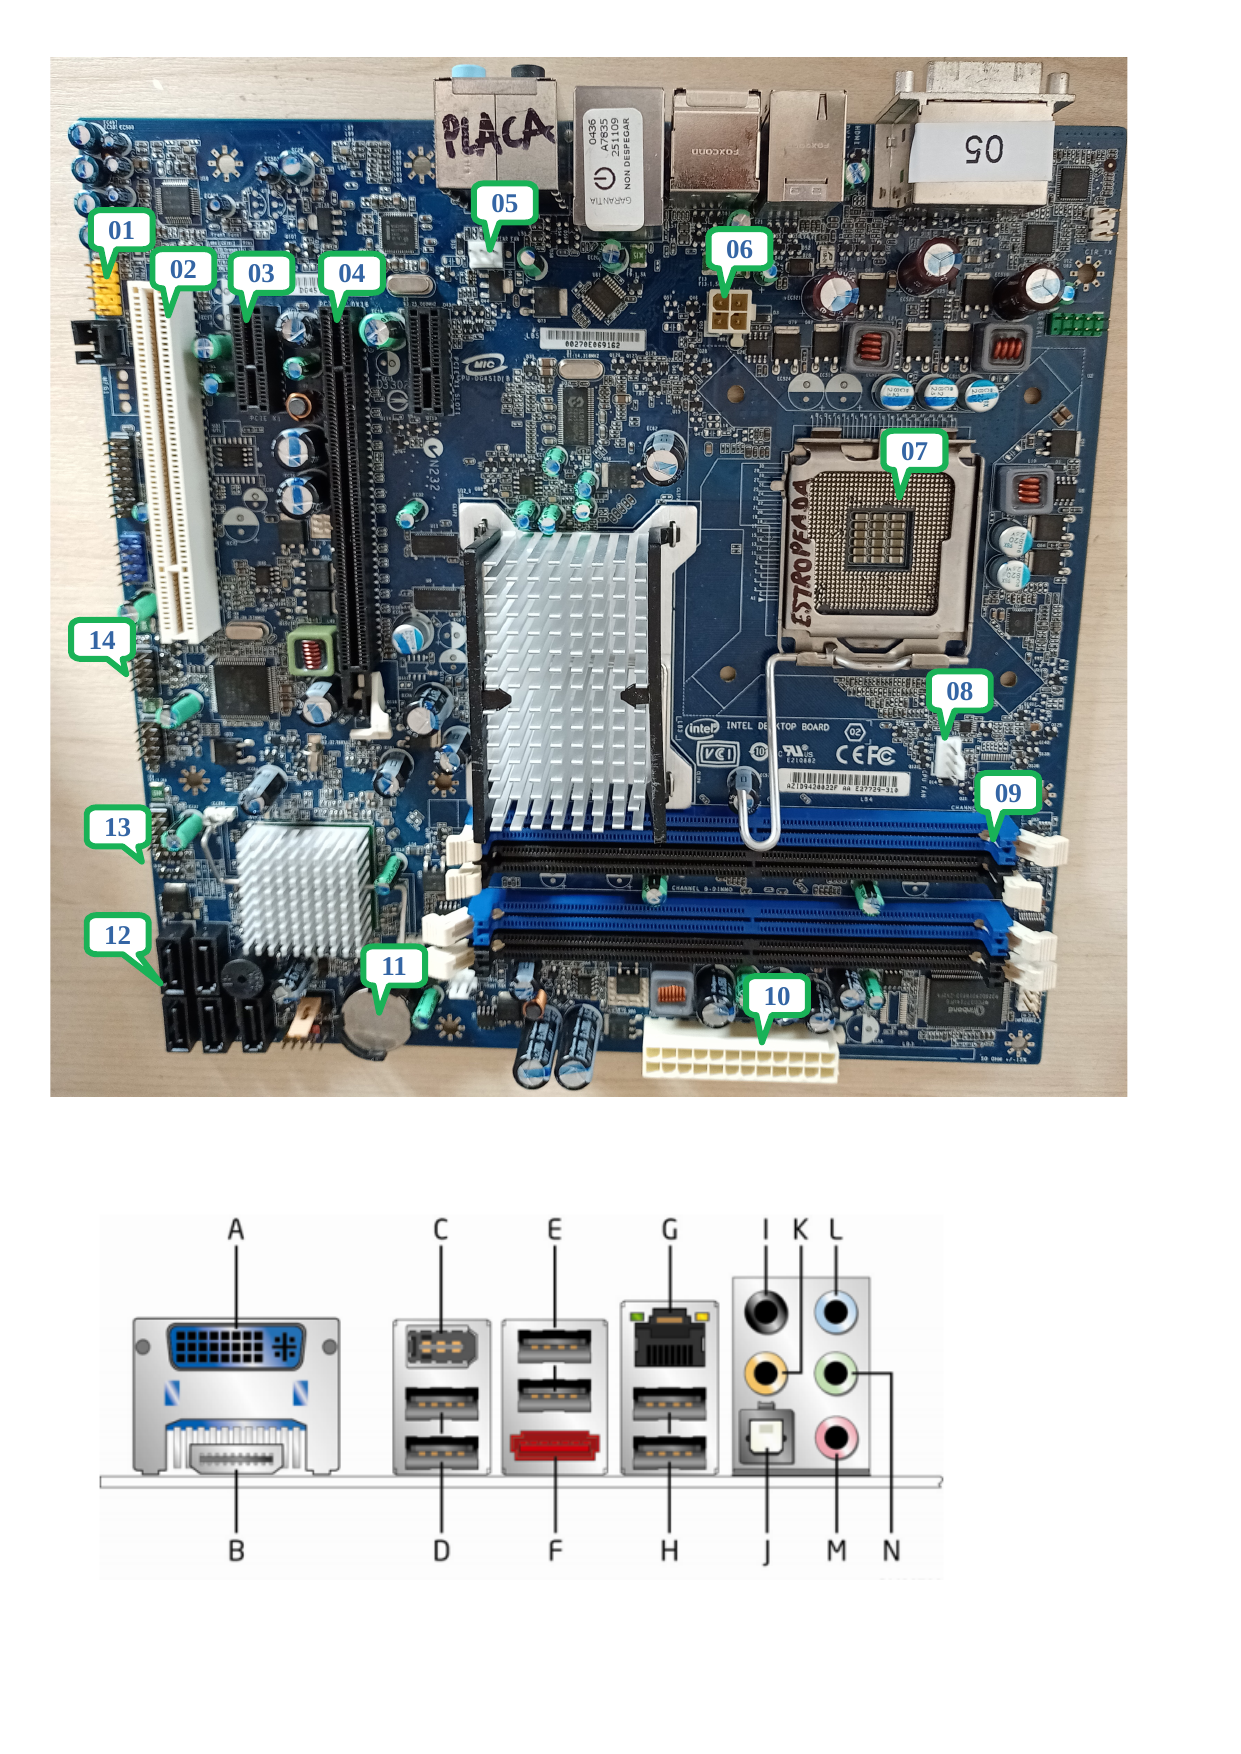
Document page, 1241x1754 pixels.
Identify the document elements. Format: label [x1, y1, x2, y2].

picture [50, 57, 635, 1097]
picture [89, 1204, 1013, 1580]
